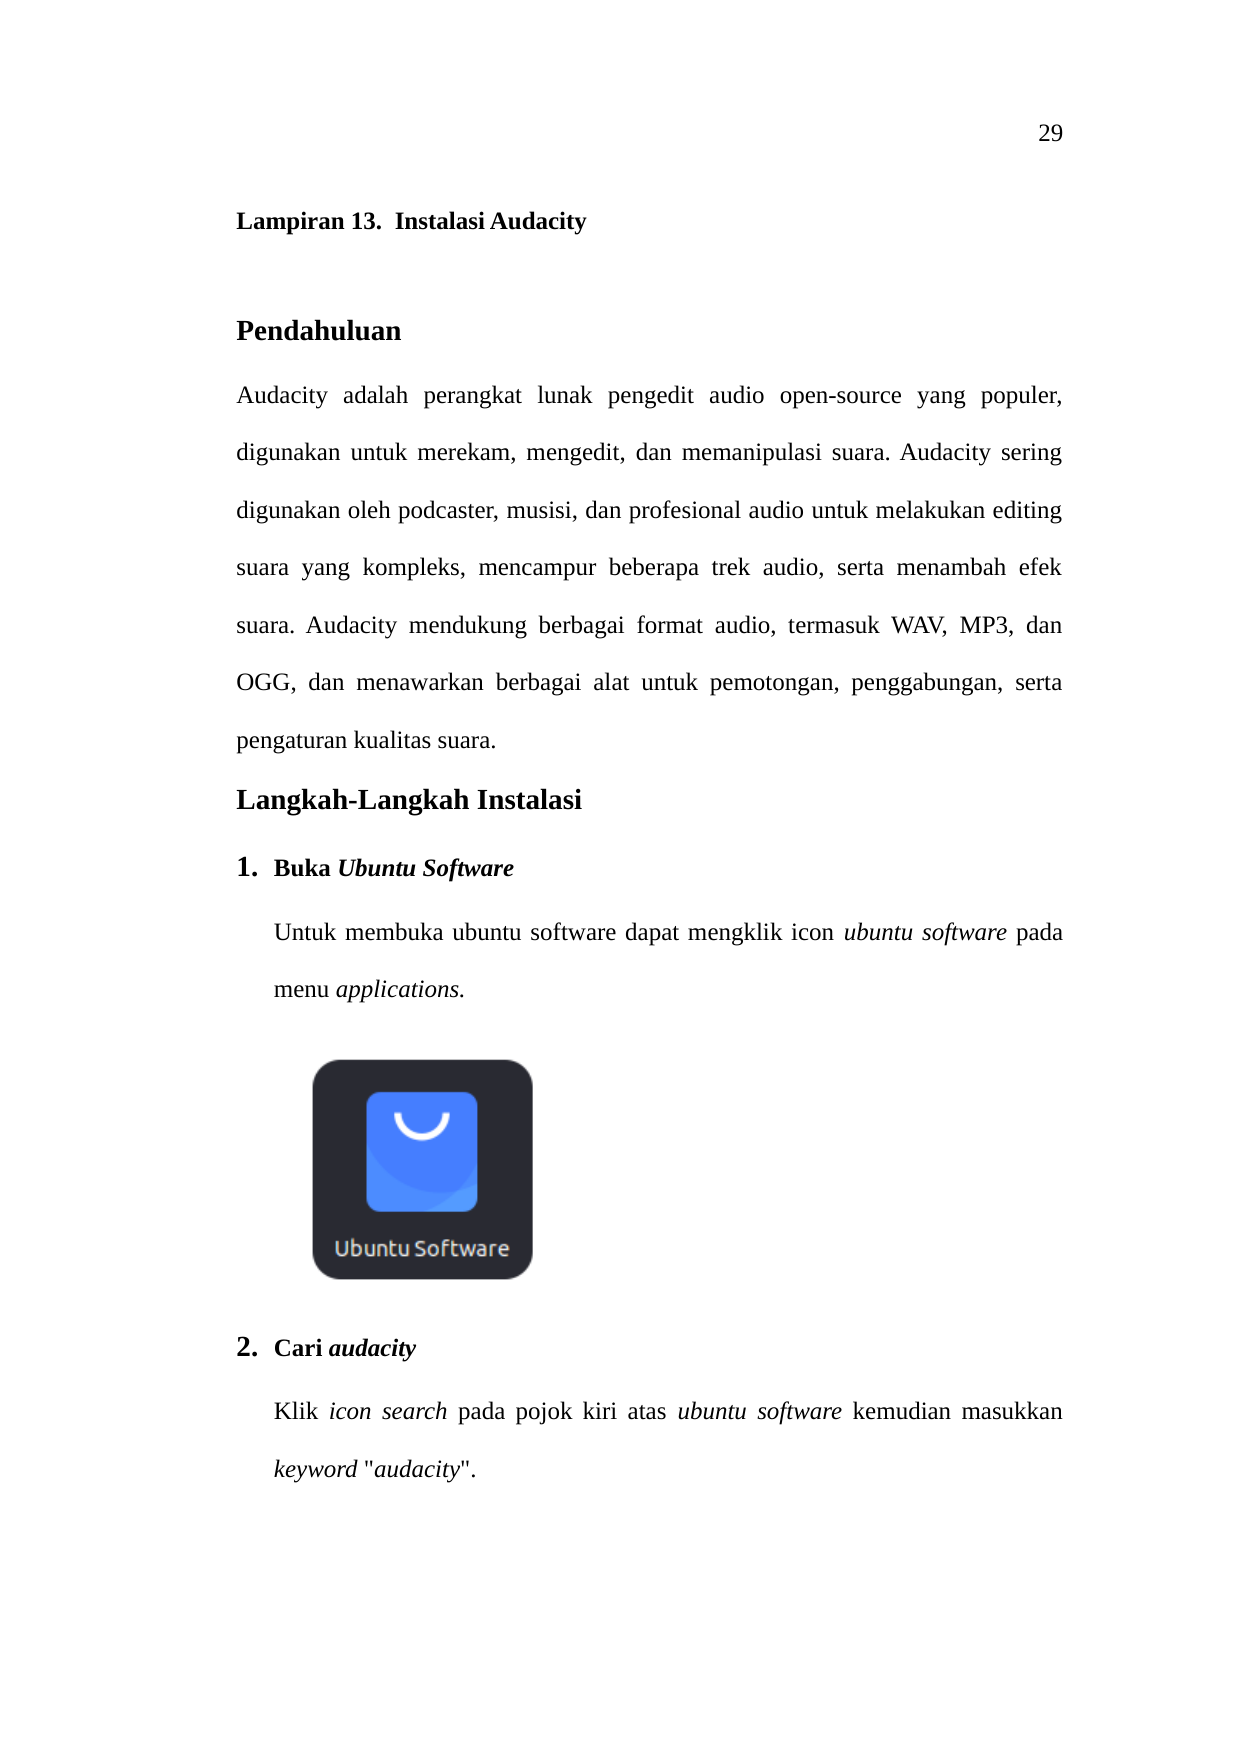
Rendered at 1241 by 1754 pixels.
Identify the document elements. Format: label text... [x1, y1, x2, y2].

picture [276, 1034, 573, 1298]
list Klik icon search pada pojok kiri atas ubuntu software kemudian masukkan keyword "audacity". [236, 1396, 1063, 1482]
text Audacity adalah perangkat lunak pengedit audio open-source yang populer, digunakan untuk merekam, mengedit, dan memanipulasi suara. Audacity sering digunakan oleh podcaster, musisi, dan profesional audio untuk melakukan editing suara yang kompleks, mencampur beberapa trek audio, serta menambah efek suara. Audacity mendukung berbagai format audio, termasuk WAV, MP3, dan OGG, dan menawarkan berbagai alat untuk pemotongan, penggabungan, serta pengaturan kualitas suara. [236, 380, 1063, 754]
text Langkah-Langkah Instalasi [236, 782, 1063, 816]
list Cari audacity [236, 1329, 1063, 1363]
subtitle Instalasi Audacity [236, 206, 1063, 235]
text Pendahuluan [236, 313, 1063, 346]
list Buka Ubuntu Software [236, 849, 1063, 883]
list Untuk membuka ubuntu software dapat mengklik icon ubuntu software pada menu applications. [236, 917, 1063, 1003]
